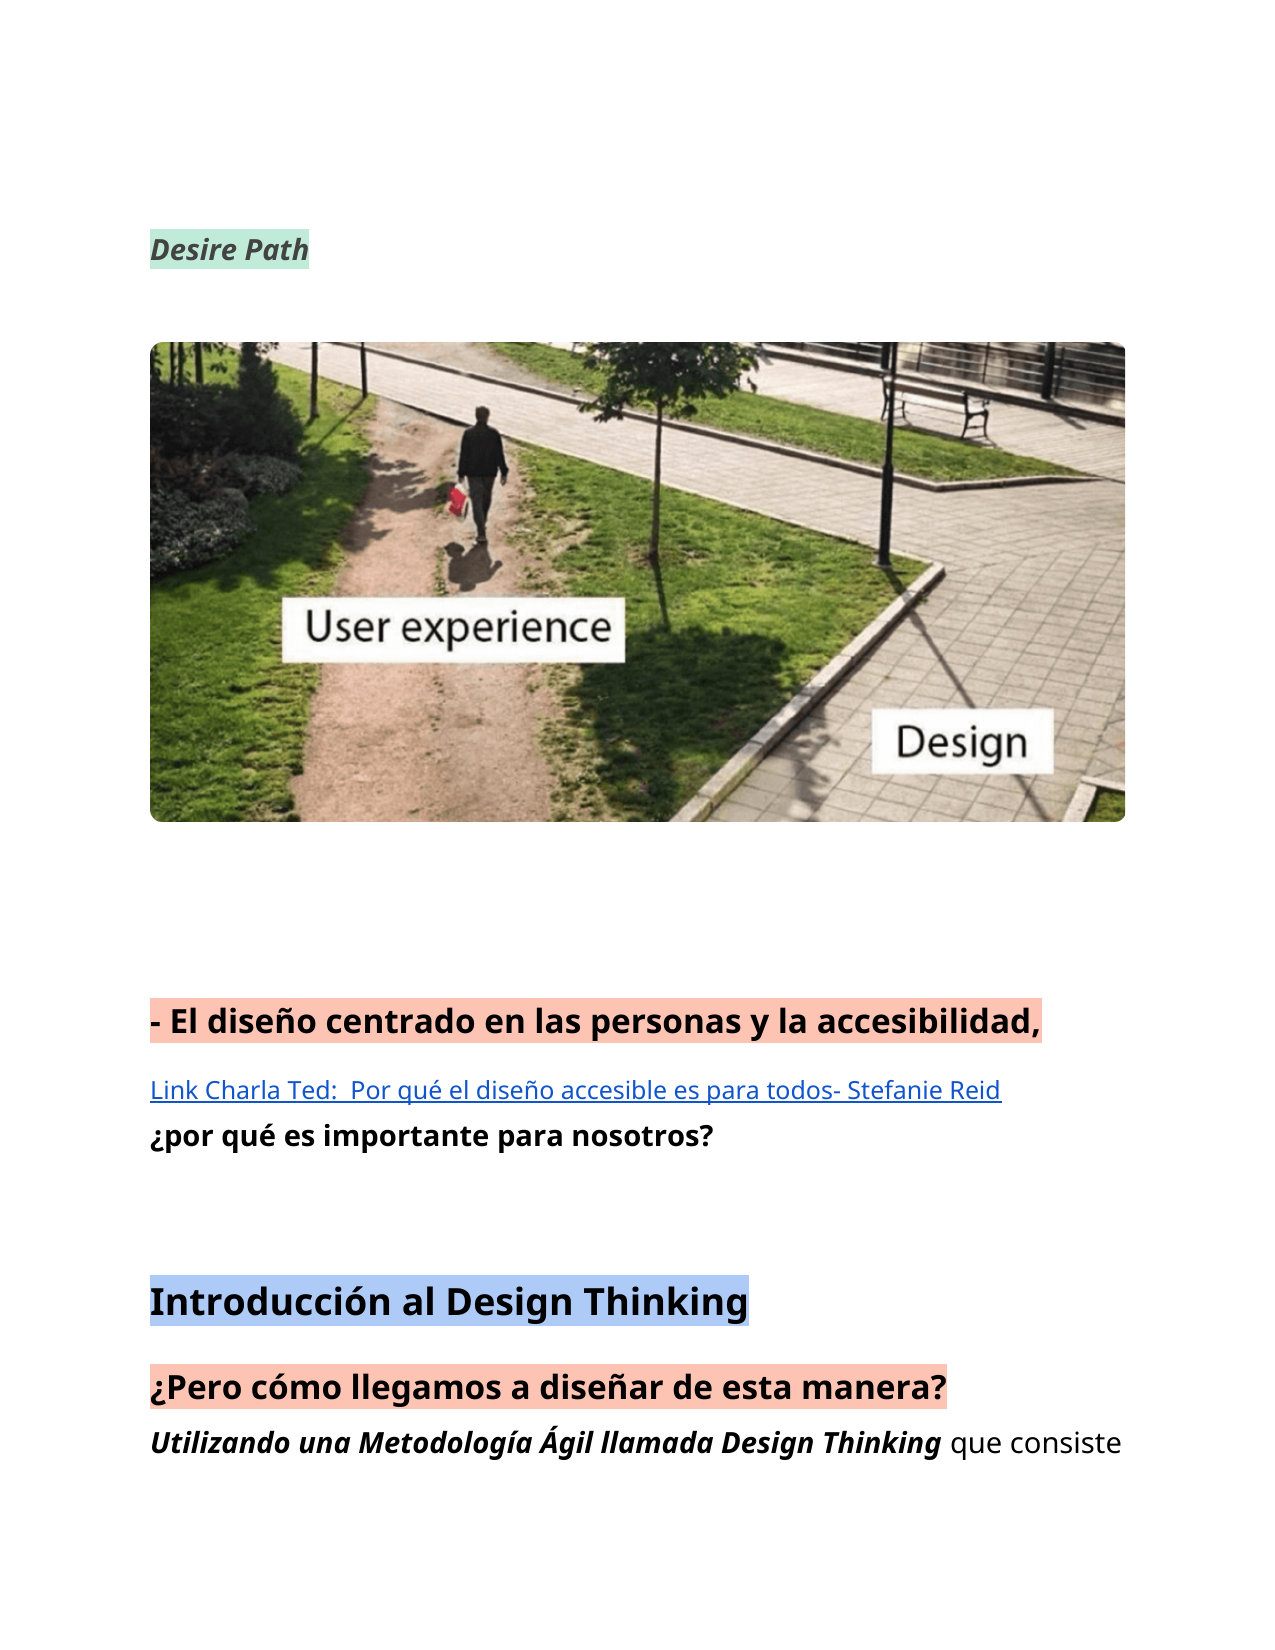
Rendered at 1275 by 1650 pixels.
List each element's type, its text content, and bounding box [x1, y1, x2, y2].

subtitle Desire Path [309, 229, 1125, 269]
subtitle Introducción al Design Thinking [749, 1275, 1125, 1326]
subtitle ¿Pero cómo llegamos a diseñar de esta manera? [947, 1364, 1125, 1409]
subtitle - El diseño centrado en las personas y la accesibilidad, [1042, 998, 1125, 1043]
picture [150, 342, 1125, 822]
subtitle Link Charla Ted: Por qué el diseño accesible es para todos- Stefanie Reid [150, 1072, 1125, 1106]
text Utilizando una Metodología Ágil llamada Design Thinking que consiste [150, 1422, 1125, 1462]
text ¿por qué es importante para nosotros? [150, 1115, 1125, 1154]
